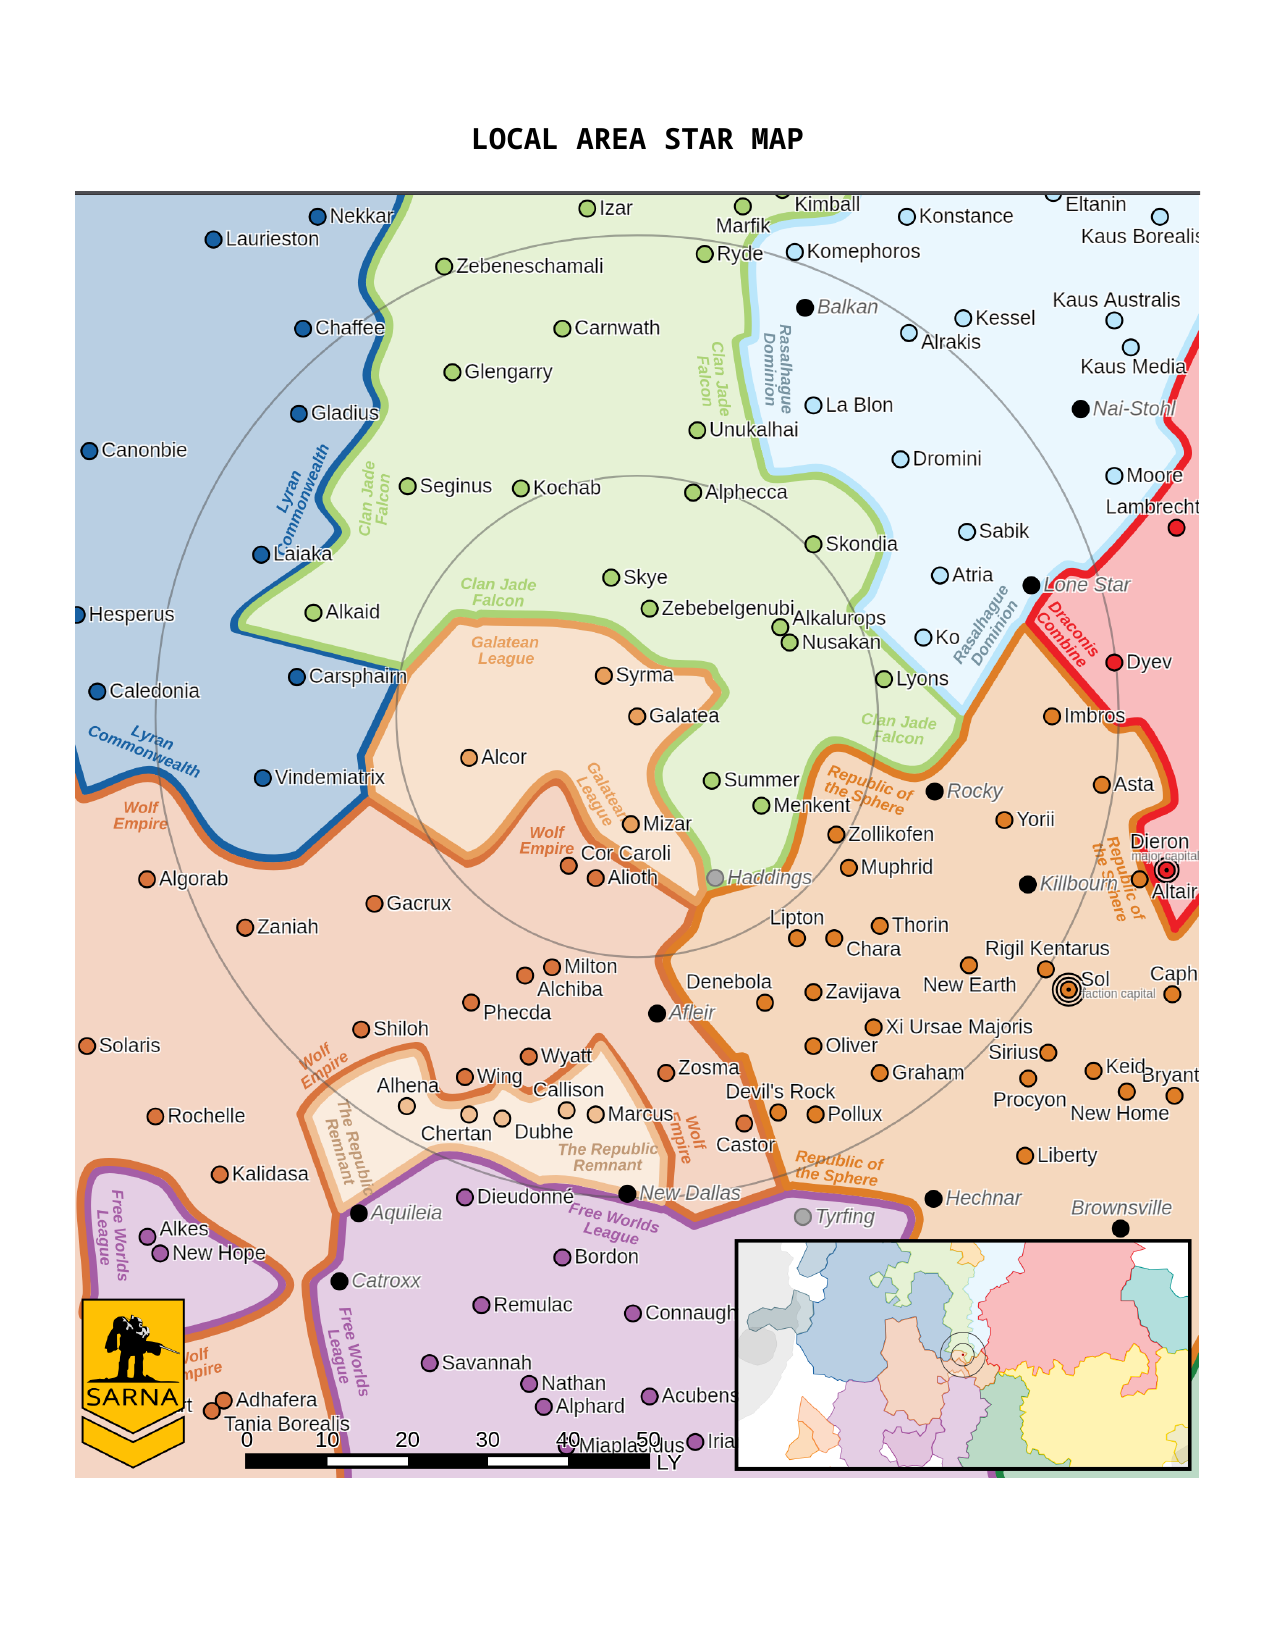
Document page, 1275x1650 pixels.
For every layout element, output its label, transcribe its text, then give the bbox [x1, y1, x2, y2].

subtitle LOCAL AREA STAR MAP [75, 75, 1200, 158]
picture [75, 191, 1200, 1478]
